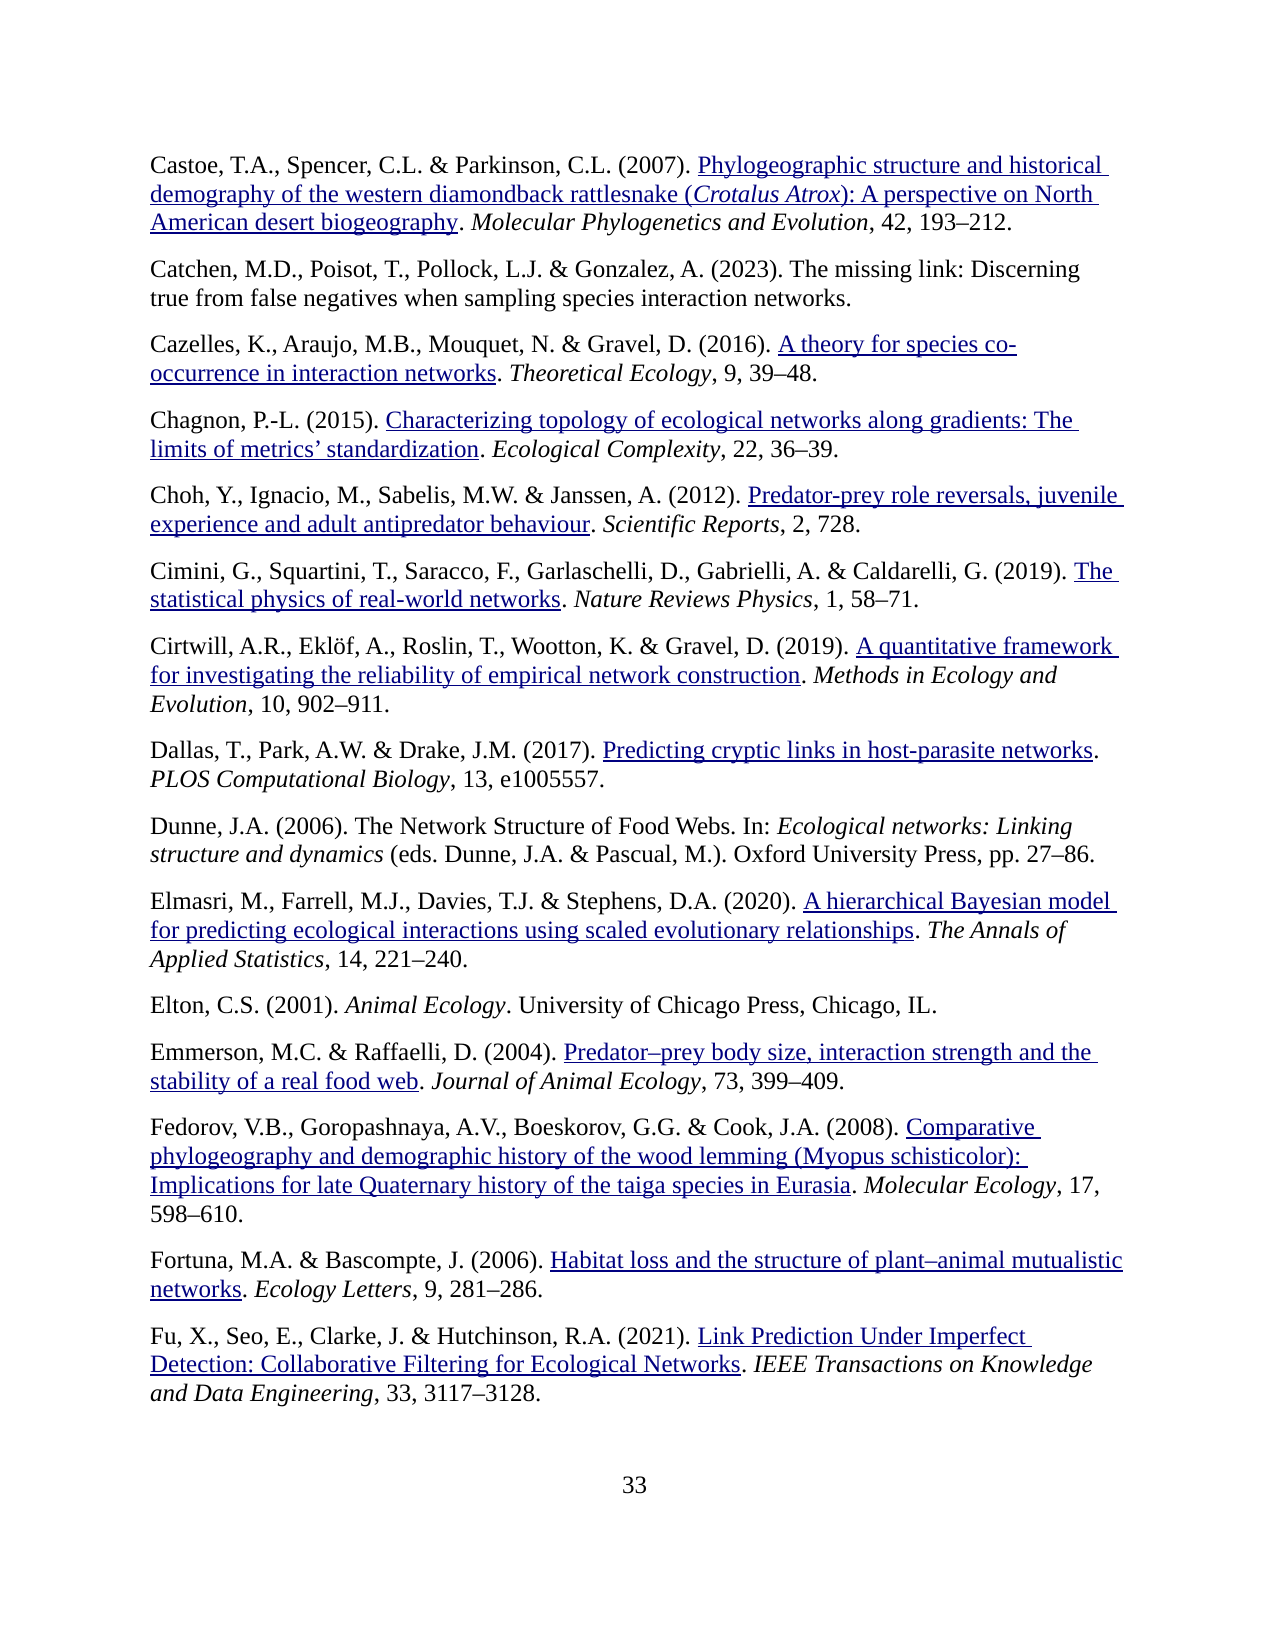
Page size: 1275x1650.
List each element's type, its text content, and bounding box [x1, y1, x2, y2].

text Fu, X., Seo, E., Clarke, J. & Hutchinson, R.A. (2021). Link Prediction Under Imperfect Detection: Collaborative Filtering for Ecological Networks. IEEE Transactions on Knowledge and Data Engineering, 33, 3117–3128. [150, 1321, 1125, 1407]
text Elmasri, M., Farrell, M.J., Davies, T.J. & Stephens, D.A. (2020). A hierarchical Bayesian model for predicting ecological interactions using scaled evolutionary relationships. The Annals of Applied Statistics, 14, 221–240. [150, 886, 1125, 972]
text Cimini, G., Squartini, T., Saracco, F., Garlaschelli, D., Gabrielli, A. & Caldarelli, G. (2019). The statistical physics of real-world networks. Nature Reviews Physics, 1, 58–71. [150, 556, 1125, 613]
text Castoe, T.A., Spencer, C.L. & Parkinson, C.L. (2007). Phylogeographic structure and historical demography of the western diamondback rattlesnake (Crotalus Atrox): A perspective on North American desert biogeography. Molecular Phylogenetics and Evolution, 42, 193–212. [150, 150, 1125, 236]
text Dunne, J.A. (2006). The Network Structure of Food Webs. In: Ecological networks: Linking structure and dynamics (eds. Dunne, J.A. & Pascual, M.). Oxford University Press, pp. 27–86. [150, 811, 1125, 868]
text Elton, C.S. (2001). Animal Ecology. University of Chicago Press, Chicago, IL. [150, 990, 1125, 1019]
text Fortuna, M.A. & Bascompte, J. (2006). Habitat loss and the structure of plant–animal mutualistic networks. Ecology Letters, 9, 281–286. [150, 1245, 1125, 1303]
text Dallas, T., Park, A.W. & Drake, J.M. (2017). Predicting cryptic links in host-parasite networks. PLOS Computational Biology, 13, e1005557. [150, 735, 1125, 793]
text Fedorov, V.B., Goropashnaya, A.V., Boeskorov, G.G. & Cook, J.A. (2008). Comparative phylogeography and demographic history of the wood lemming (Myopus schisticolor): Implications for late Quaternary history of the taiga species in Eurasia. Molecular Ecology, 17, 598–610. [150, 1112, 1125, 1227]
text Choh, Y., Ignacio, M., Sabelis, M.W. & Janssen, A. (2012). Predator-prey role reversals, juvenile experience and adult antipredator behaviour. Scientific Reports, 2, 728. [150, 480, 1125, 538]
text Catchen, M.D., Poisot, T., Pollock, L.J. & Gonzalez, A. (2023). The missing link: Discerning true from false negatives when sampling species interaction networks. [150, 254, 1125, 312]
text Cazelles, K., Araujo, M.B., Mouquet, N. & Gravel, D. (2016). A theory for species co-occurrence in interaction networks. Theoretical Ecology, 9, 39–48. [150, 329, 1125, 387]
text Emmerson, M.C. & Raffaelli, D. (2004). Predator–prey body size, interaction strength and the stability of a real food web. Journal of Animal Ecology, 73, 399–409. [150, 1037, 1125, 1094]
text Chagnon, P.-L. (2015). Characterizing topology of ecological networks along gradients: The limits of metrics’ standardization. Ecological Complexity, 22, 36–39. [150, 405, 1125, 462]
text Cirtwill, A.R., Eklöf, A., Roslin, T., Wootton, K. & Gravel, D. (2019). A quantitative framework for investigating the reliability of empirical network construction. Methods in Ecology and Evolution, 10, 902–911. [150, 631, 1125, 717]
